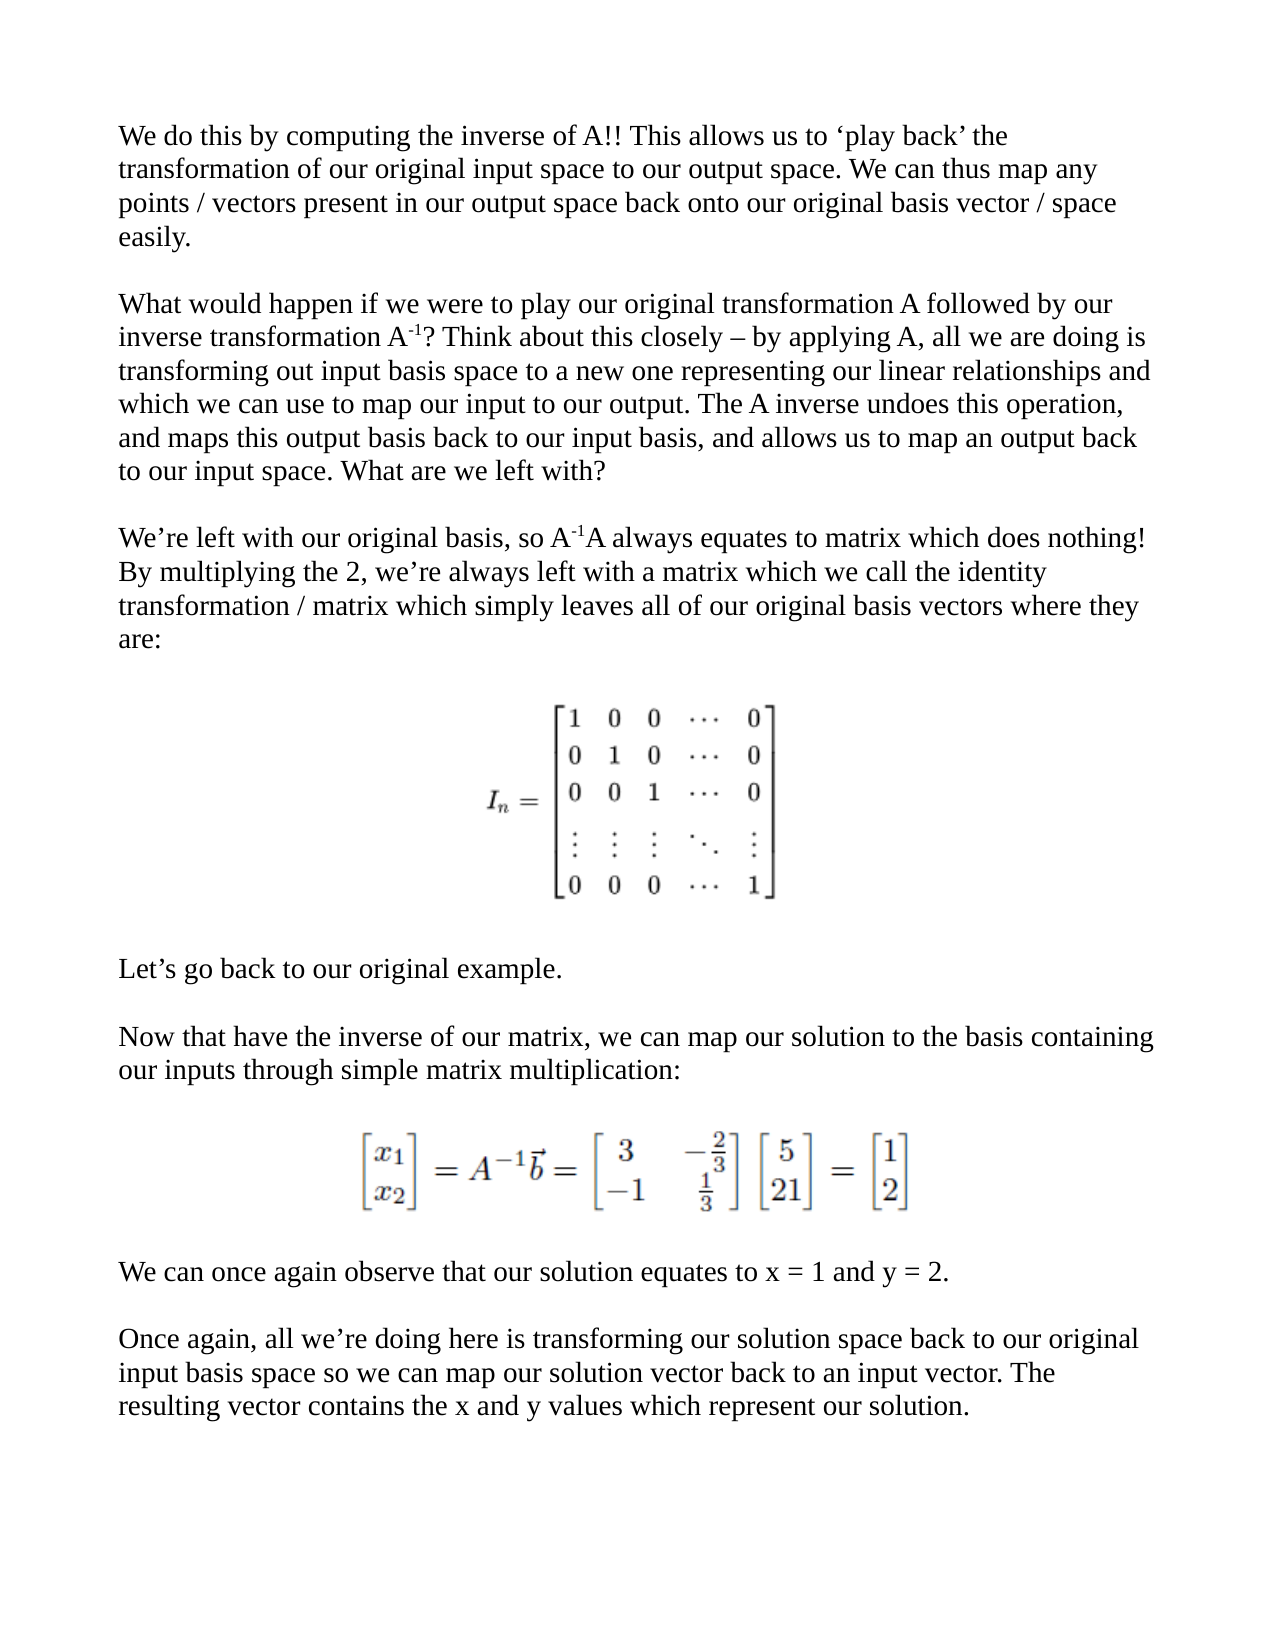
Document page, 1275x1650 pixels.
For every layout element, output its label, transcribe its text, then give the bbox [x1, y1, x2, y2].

text What would happen if we were to play our original transformation A followed by our inverse transformation A-1? Think about this closely – by applying A, all we are doing is transforming out input basis space to a new one representing our linear relationships and which we can use to map our input to our output. The A inverse undoes this operation, and maps this output basis back to our input basis, and allows us to map an output back to our input space. What are we left with? [118, 286, 1157, 487]
text Let’s go back to our original example. [118, 952, 1157, 985]
text We’re left with our original basis, so A-1A always equates to matrix which does nothing! By multiplying the 2, we’re always left with a matrix which we call the identity transformation / matrix which simply leaves all of our original basis vectors where they are: [118, 521, 1157, 655]
picture [481, 688, 794, 918]
text Now that have the inverse of our matrix, we can map our solution to the basis containing our inputs through simple matrix multiplication: [118, 1019, 1157, 1086]
picture [352, 1119, 923, 1221]
text We do this by computing the inverse of A!! This allows us to ‘play back’ the transformation of our original input space to our output space. We can thus map any points / vectors present in our output space back onto our original basis vector / space easily. [118, 118, 1157, 252]
text We can once again observe that our solution equates to x = 1 and y = 2. [118, 1254, 1157, 1288]
text Once again, all we’re doing here is transforming our solution space back to our original input basis space so we can map our solution vector back to an input vector. The resulting vector contains the x and y values which represent our solution. [118, 1321, 1157, 1422]
